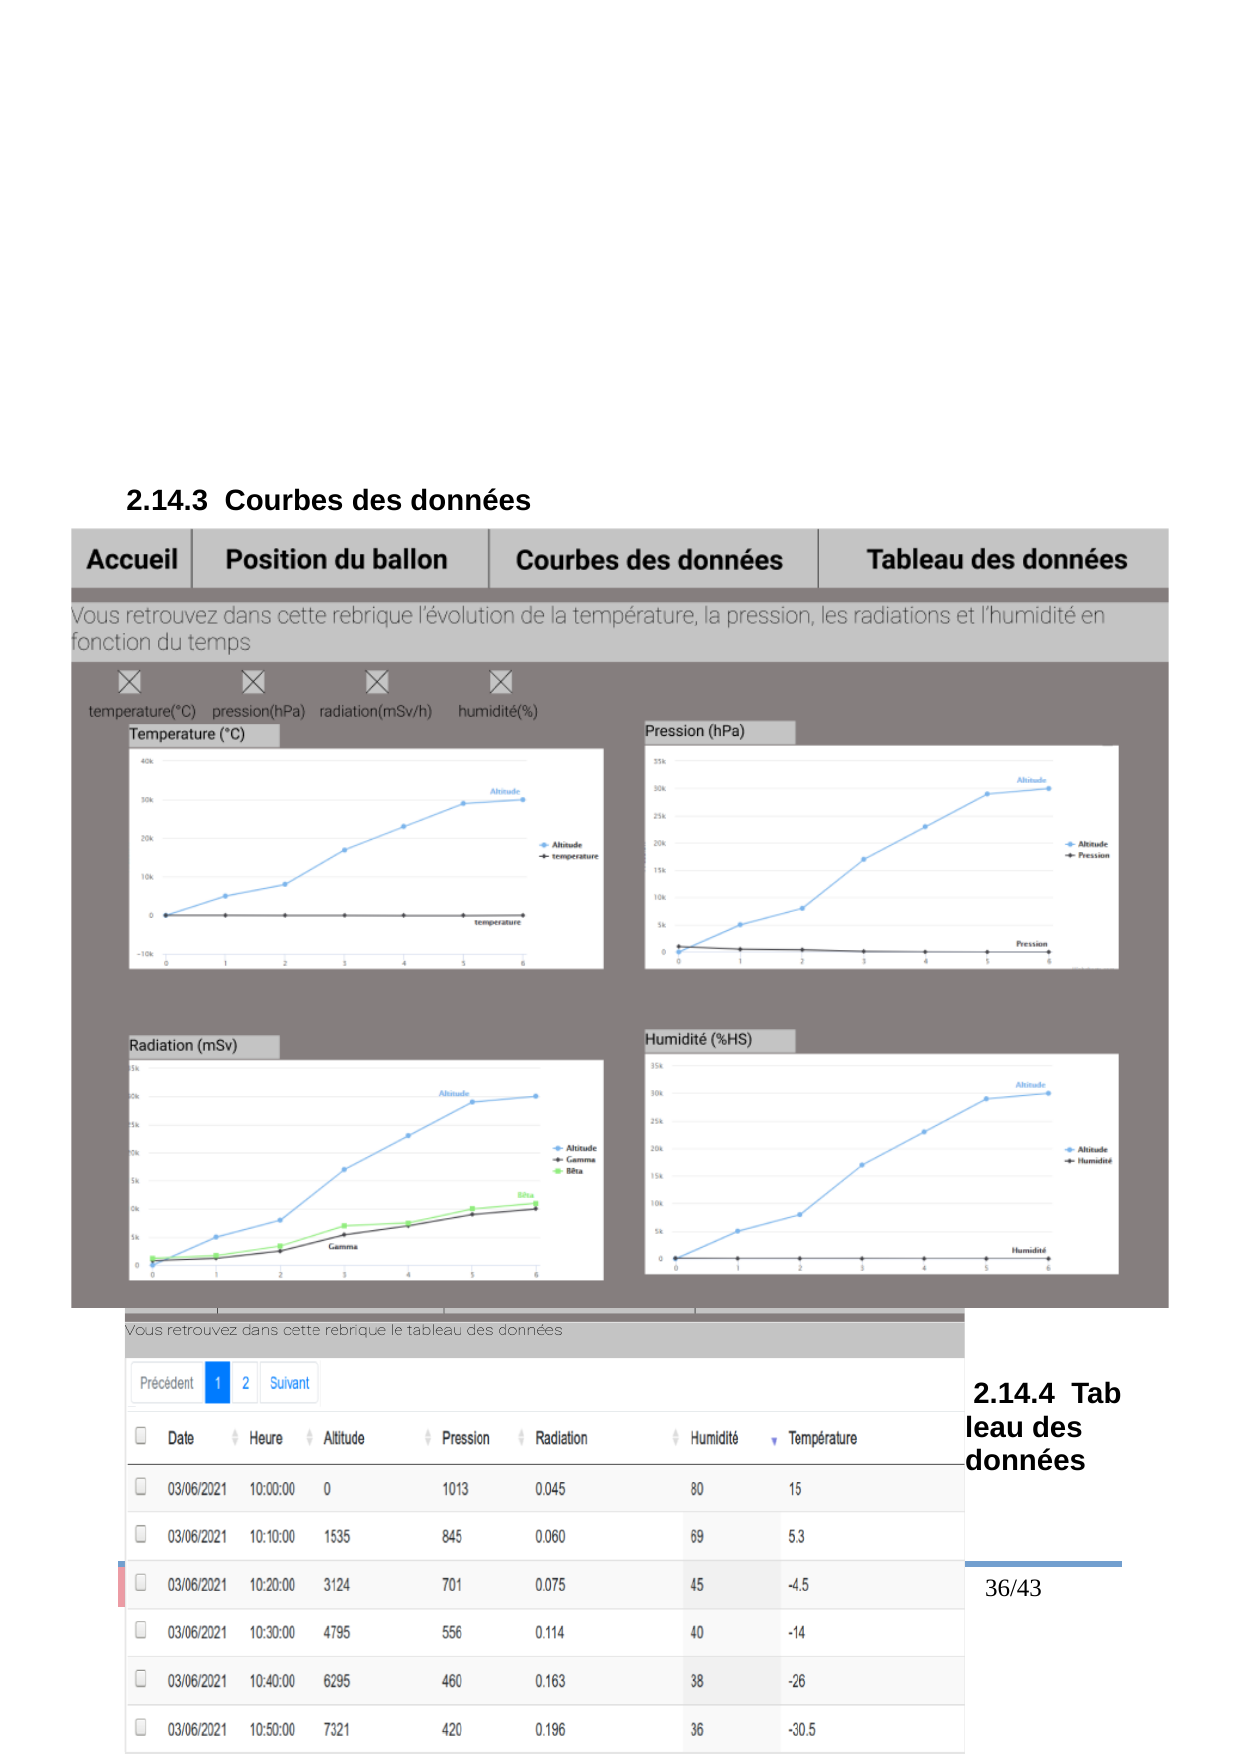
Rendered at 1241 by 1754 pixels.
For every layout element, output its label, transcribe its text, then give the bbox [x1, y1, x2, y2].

subtitle Courbes des données [118, 483, 1122, 516]
subtitle [118, 1376, 124, 1477]
picture [71, 528, 1169, 1754]
subtitle Tableau des données [965, 1376, 1122, 1477]
